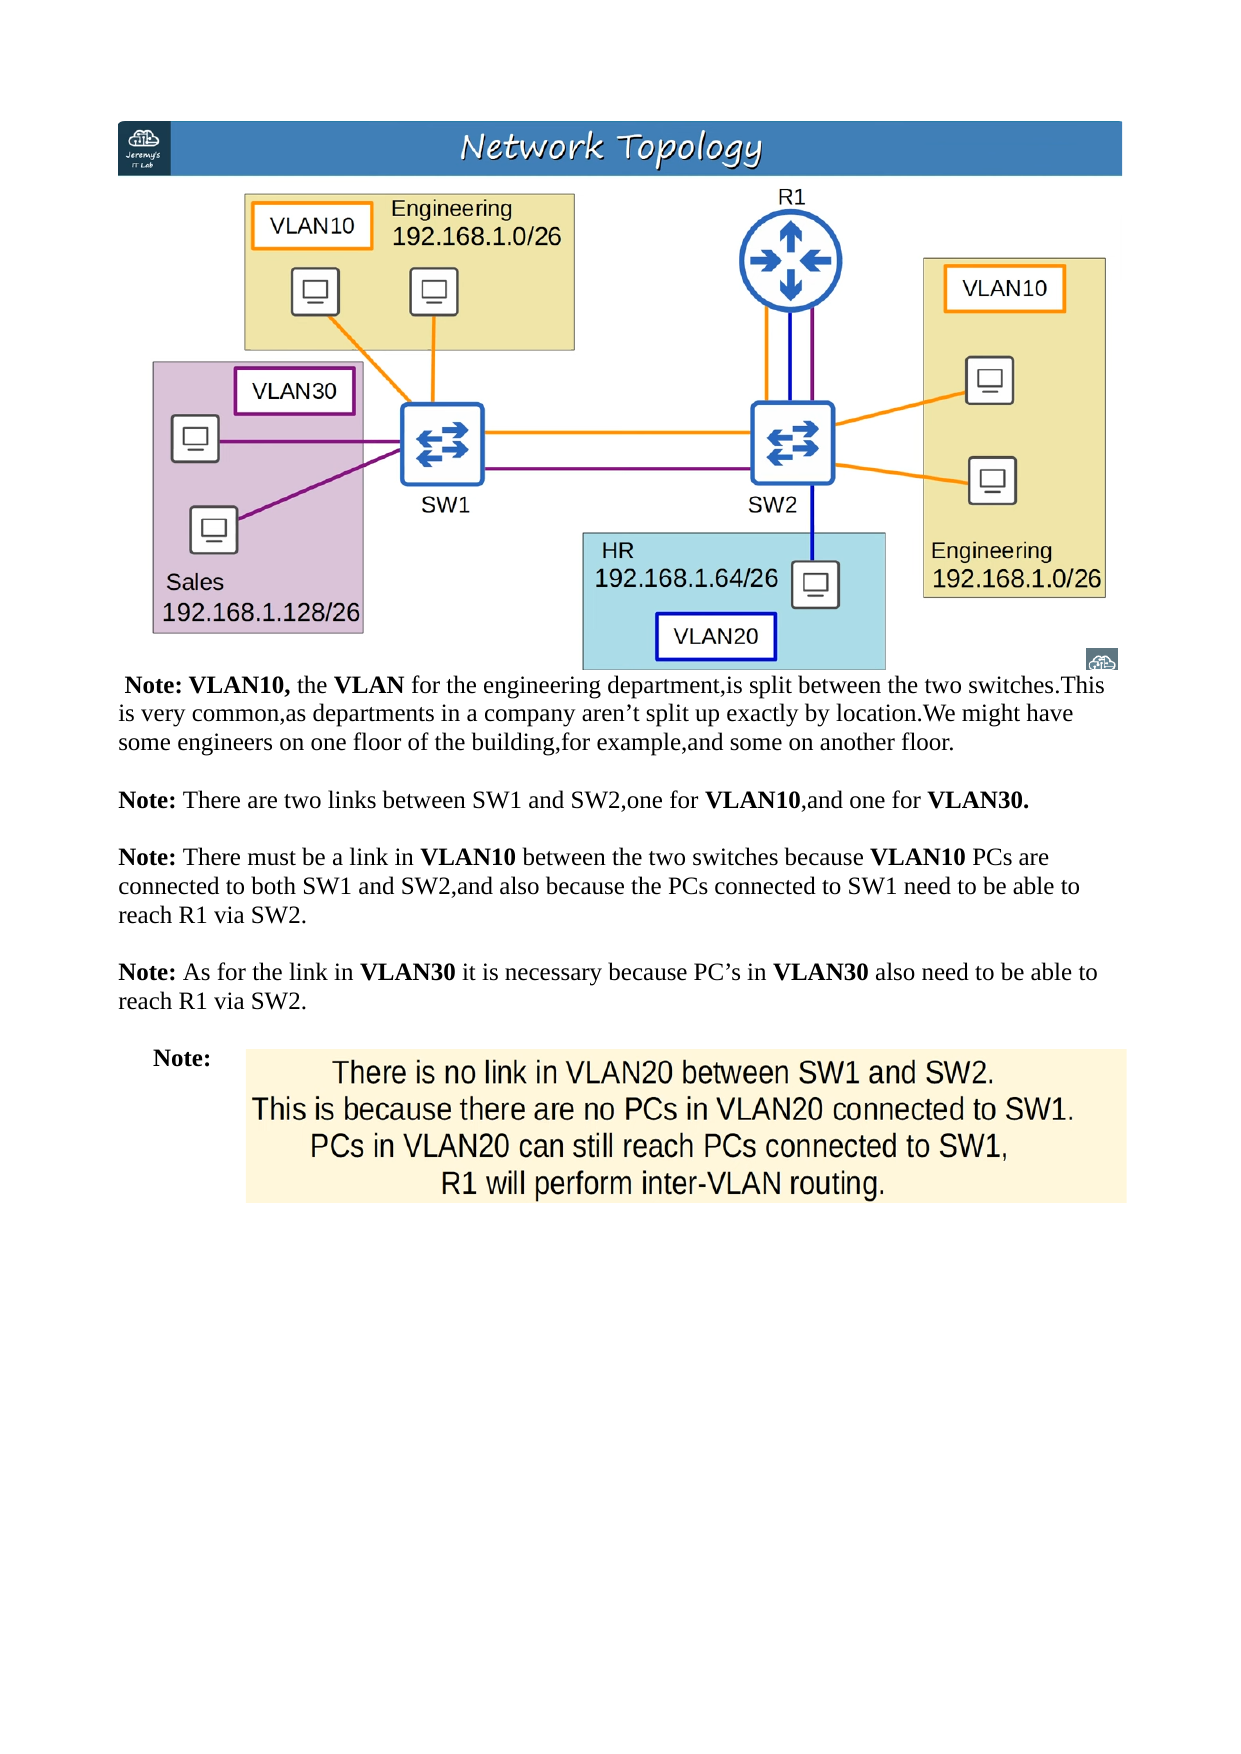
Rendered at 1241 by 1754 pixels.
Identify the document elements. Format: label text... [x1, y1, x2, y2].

picture [118, 118, 1123, 670]
text Note: As for the link in VLAN30 it is necessary because PC’s in VLAN30 also need to be able to reach R1 via SW2. [118, 957, 1122, 1015]
text Note: There must be a link in VLAN10 between the two switches because VLAN10 PCs are connected to both SW1 and SW2,and also because the PCs connected to SW1 need to be able to reach R1 via SW2. [118, 842, 1122, 928]
picture [245, 1049, 1127, 1203]
text Note: [118, 1043, 1122, 1072]
text Note: There are two links between SW1 and SW2,one for VLAN10,and one for VLAN30. [118, 785, 1122, 813]
text Note: VLAN10, the VLAN for the engineering department,is split between the two switches.This is very common,as departments in a company aren’t split up exactly by location.We might have some engineers on one floor of the building,for example,and some on another floor. [118, 670, 1122, 756]
